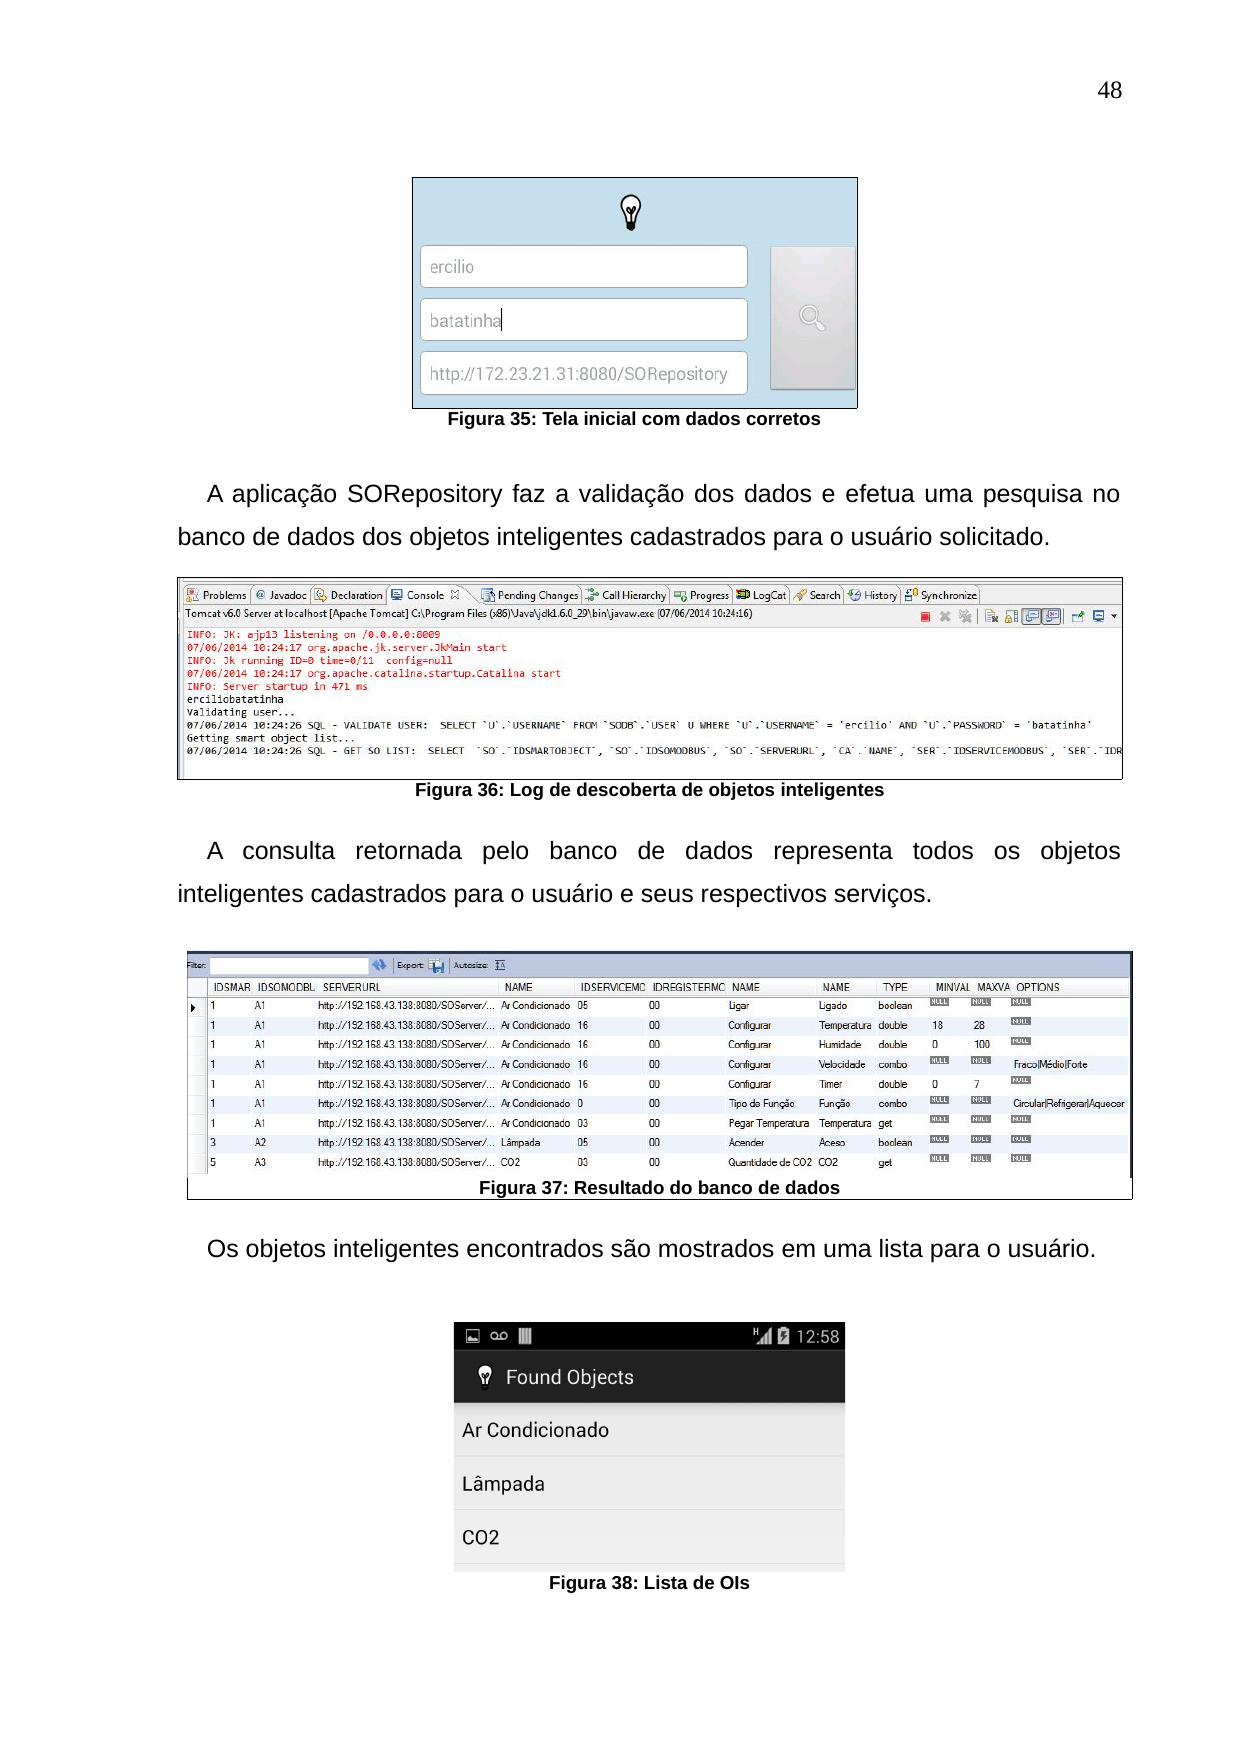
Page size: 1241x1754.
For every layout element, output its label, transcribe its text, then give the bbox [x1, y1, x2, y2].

picture [178, 578, 1122, 779]
text Figura 36: Log de descoberta de objetos inteligentes [177, 780, 1122, 801]
text Figura 38: Lista de OIs [454, 1572, 845, 1593]
text Figura 35: Tela inicial com dados corretos [412, 409, 857, 429]
text A consulta retornada pelo banco de dados representa todos os objetos inteligentes cadastrados para o usuário e seus respectivos serviços. [177, 801, 1122, 908]
text A aplicação SORepository faz a validação dos dados e efetua uma pesquisa no banco de dados dos objetos inteligentes cadastrados para o usuário solicitado. [177, 479, 1122, 551]
text Os objetos inteligentes encontrados são mostrados em uma lista para o usuário. [177, 922, 1122, 1263]
picture [453, 1322, 846, 1572]
text Figura 37: Resultado do banco de dados [188, 1178, 1132, 1199]
picture [187, 950, 1132, 1178]
picture [413, 178, 857, 408]
text [177, 565, 1122, 577]
